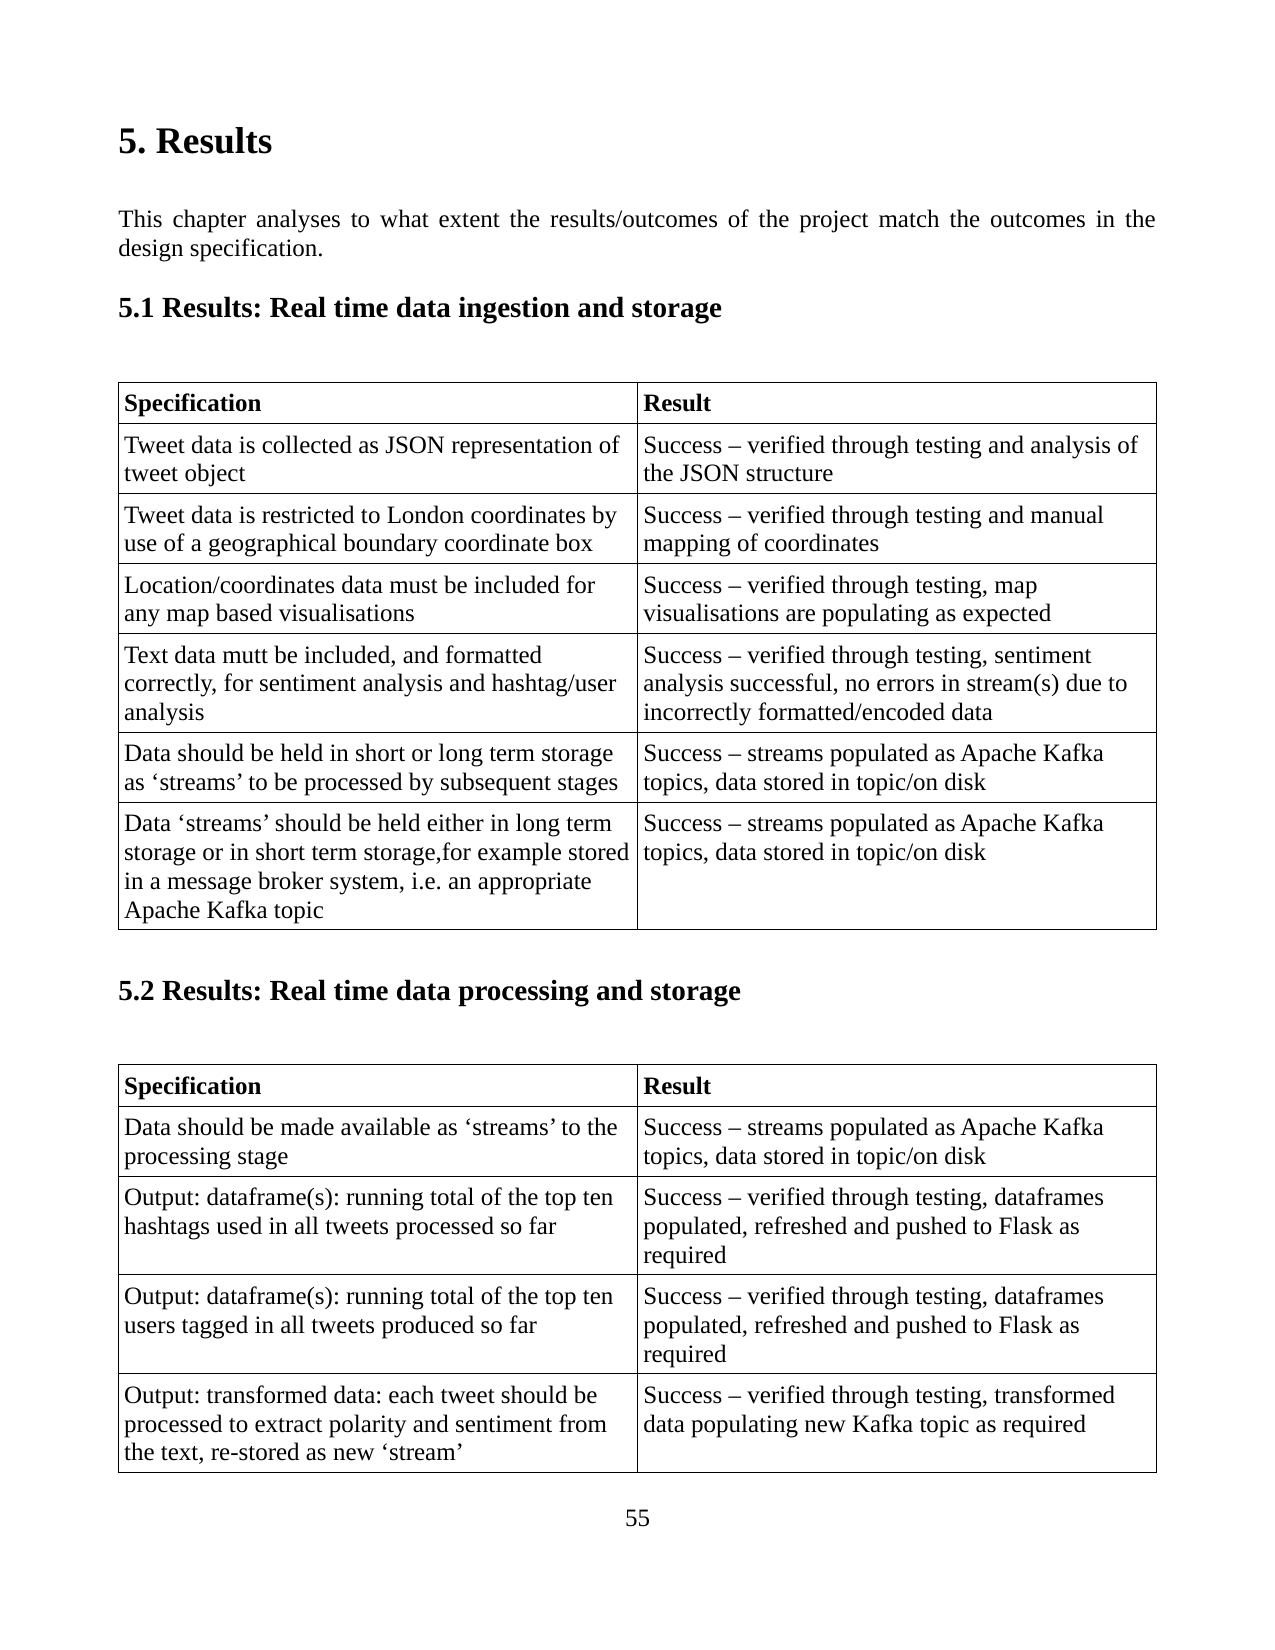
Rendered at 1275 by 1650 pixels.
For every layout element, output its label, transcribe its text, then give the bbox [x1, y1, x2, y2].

text 5.1 Results: Real time data ingestion and storage [118, 291, 1157, 324]
table_header Result [638, 383, 1156, 423]
table_cell Data should be made available as ‘streams’ to the processing stage [119, 1107, 637, 1176]
text 5.2 Results: Real time data processing and storage [118, 973, 1157, 1007]
table_cell Text data mutt be included, and formatted correctly, for sentiment analysis and hashtag/user analysis [119, 634, 637, 732]
text 5. Results [118, 118, 1157, 161]
table_cell Success – verified through testing, transformed data populating new Kafka topic as required [638, 1374, 1156, 1472]
table_cell Success – streams populated as Apache Kafka topics, data stored in topic/on disk [638, 733, 1156, 802]
table_cell Tweet data is restricted to London coordinates by use of a geographical boundary coordinate box [119, 494, 637, 563]
table_cell Success – verified through testing, dataframes populated, refreshed and pushed to Flask as required [638, 1275, 1156, 1373]
table_header Result [638, 1065, 1156, 1106]
table_cell Tweet data is collected as JSON representation of tweet object [119, 424, 637, 493]
table_header Specification [119, 1065, 637, 1106]
table_cell Success – verified through testing, sentiment analysis successful, no errors in stream(s) due to incorrectly formatted/encoded data [638, 634, 1156, 732]
table_cell Output: dataframe(s): running total of the top ten users tagged in all tweets produced so far [119, 1275, 637, 1373]
table_cell Success – streams populated as Apache Kafka topics, data stored in topic/on disk [638, 1107, 1156, 1176]
table_cell Location/coordinates data must be included for any map based visualisations [119, 564, 637, 633]
table_cell Success – verified through testing, dataframes populated, refreshed and pushed to Flask as required [638, 1177, 1156, 1274]
table_cell Success – verified through testing, map visualisations are populating as expected [638, 564, 1156, 633]
table_cell Data ‘streams’ should be held either in long term storage or in short term storage,for example stored in a message broker system, i.e. an appropriate Apache Kafka topic [119, 803, 637, 929]
table_header Specification [119, 383, 637, 423]
table_cell Success – streams populated as Apache Kafka topics, data stored in topic/on disk [638, 803, 1156, 929]
table_cell Output: transformed data: each tweet should be processed to extract polarity and sentiment from the text, re-stored as new ‘stream’ [119, 1374, 637, 1472]
text This chapter analyses to what extent the results/outcomes of the project match the outcomes in the design specification. [118, 204, 1157, 262]
table_cell Success – verified through testing and analysis of the JSON structure [638, 424, 1156, 493]
table_cell Success – verified through testing and manual mapping of coordinates [638, 494, 1156, 563]
table_cell Data should be held in short or long term storage as ‘streams’ to be processed by subsequent stages [119, 733, 637, 802]
table_cell Output: dataframe(s): running total of the top ten hashtags used in all tweets processed so far [119, 1177, 637, 1274]
